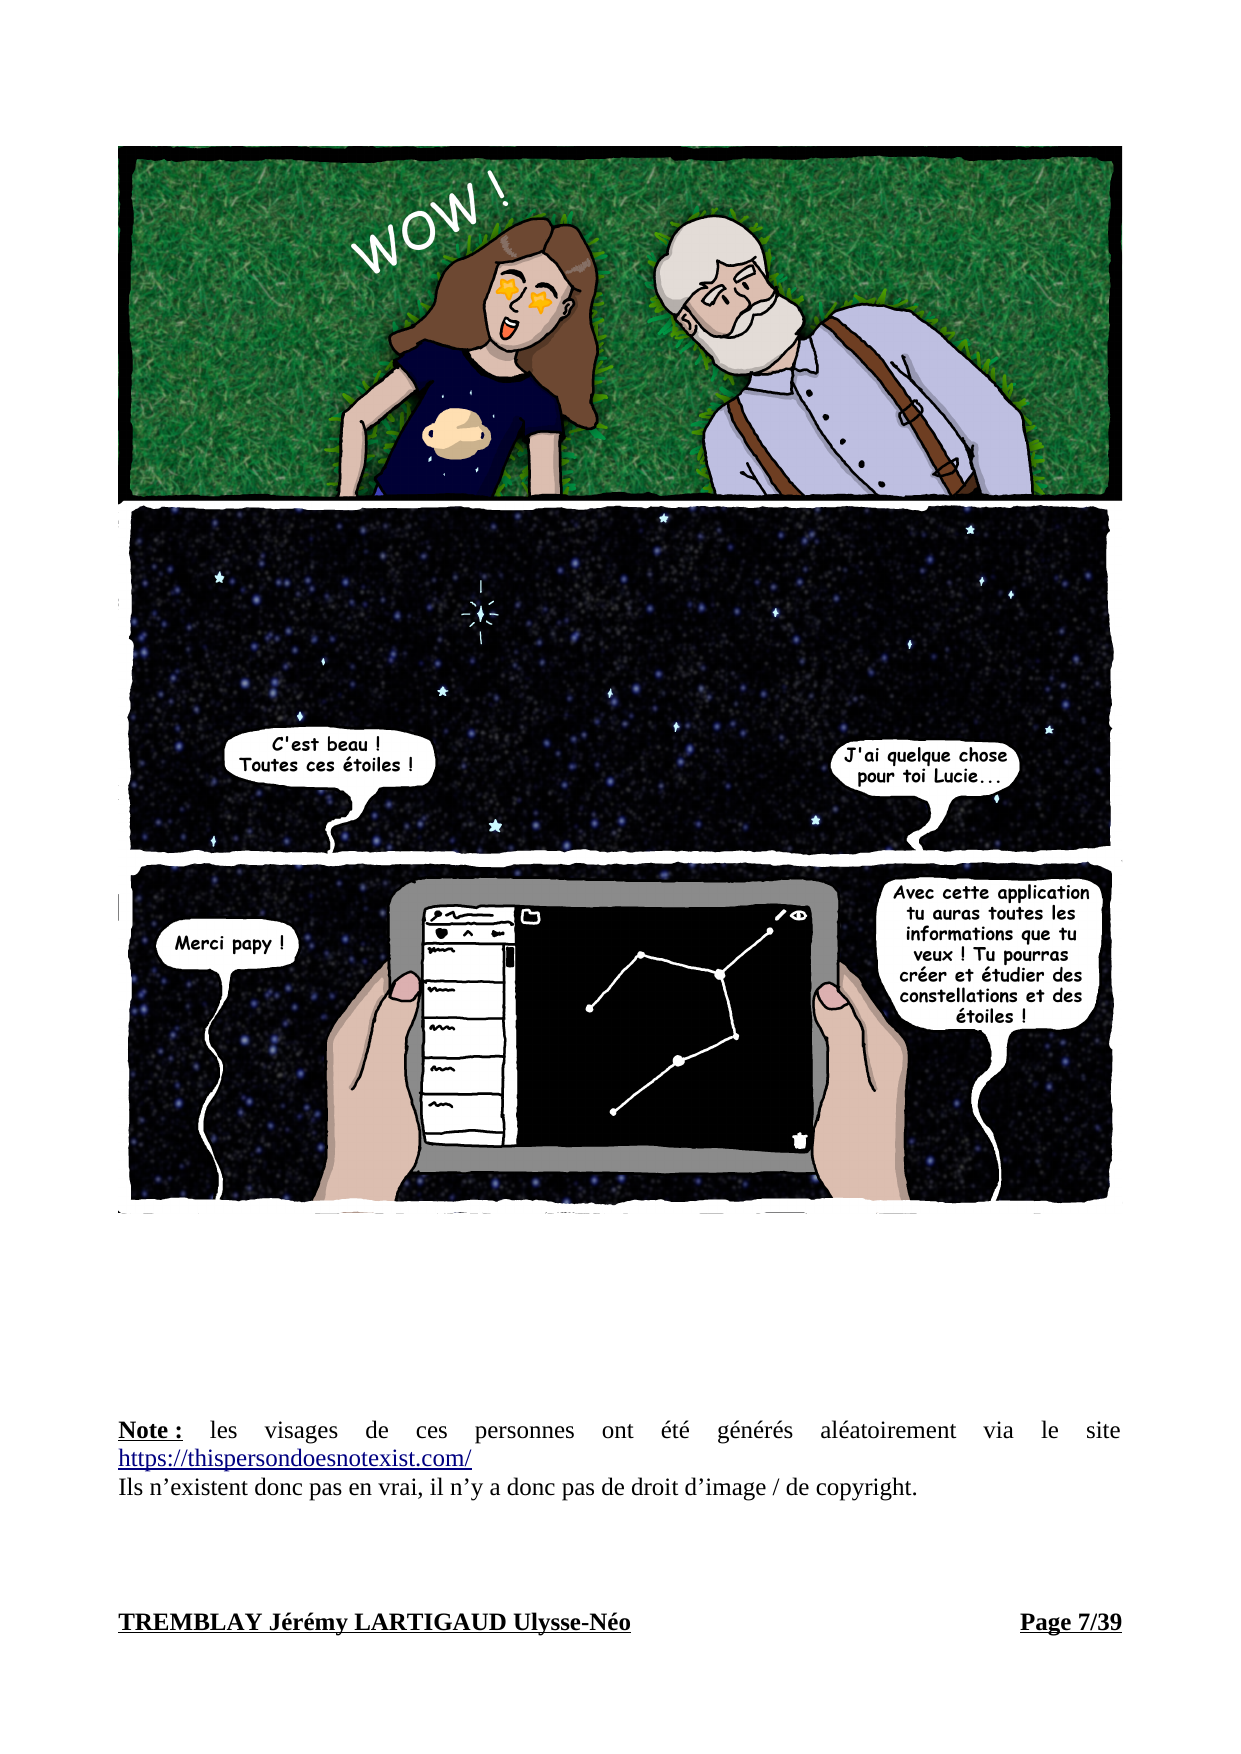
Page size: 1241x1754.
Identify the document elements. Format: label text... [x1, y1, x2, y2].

picture [118, 146, 1123, 1214]
text Ils n’existent donc pas en vrai, il n’y a donc pas de droit d’image / de copyright. [118, 1472, 1122, 1501]
text Note : les visages de ces personnes ont été générés aléatoirement via le site https://thispersondoesnotexist.com/ [118, 1415, 1122, 1472]
